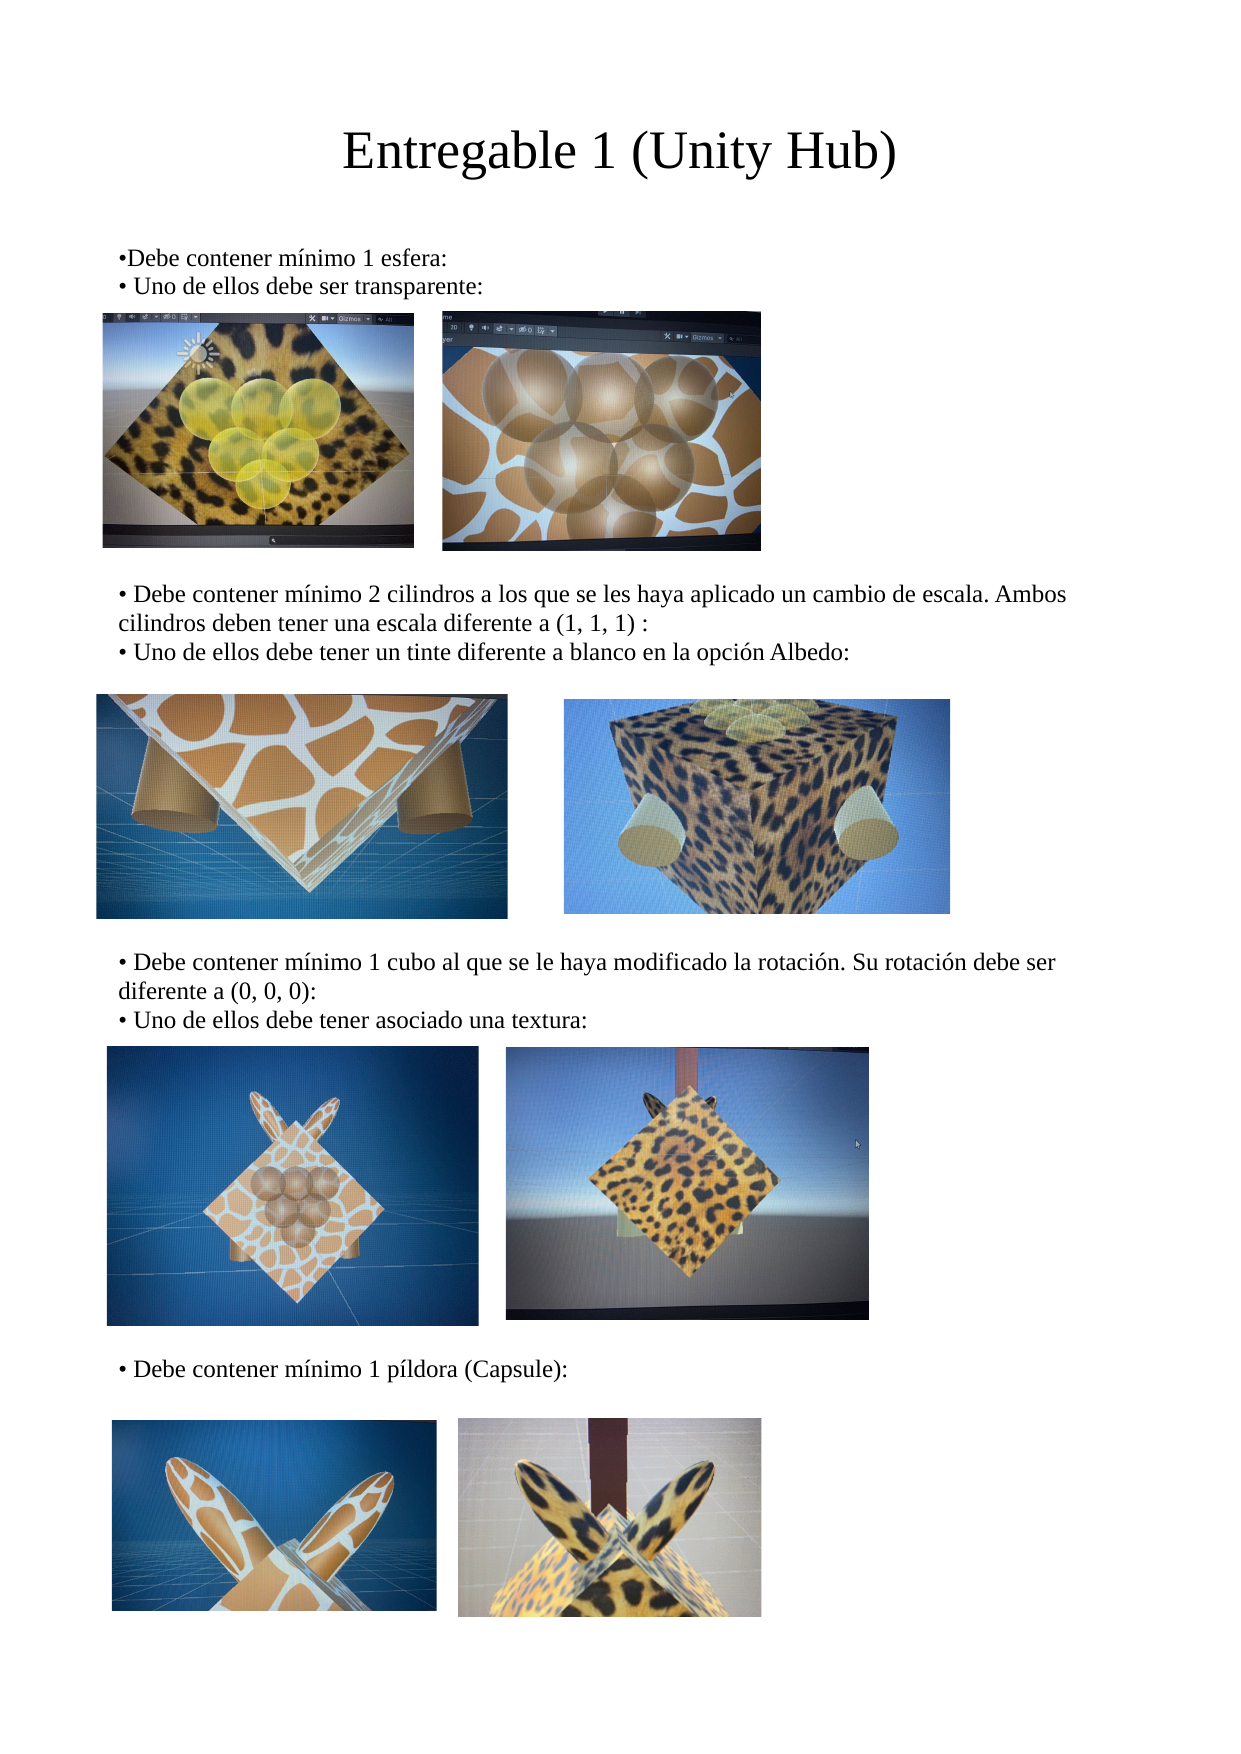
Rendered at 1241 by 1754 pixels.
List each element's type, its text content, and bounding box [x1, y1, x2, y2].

text • Uno de ellos debe ser transparente: [118, 271, 1122, 300]
text Entregable 1 (Unity Hub) [118, 118, 1122, 180]
picture [458, 1418, 762, 1617]
text • Uno de ellos debe tener un tinte diferente a blanco en la opción Albedo: [118, 637, 1122, 666]
picture [106, 1046, 479, 1326]
picture [111, 1420, 437, 1611]
text • Uno de ellos debe tener asociado una textura: [118, 1005, 1122, 1034]
picture [505, 1047, 869, 1320]
picture [96, 694, 508, 919]
text • Debe contener mínimo 2 cilindros a los que se les haya aplicado un cambio de escala. Ambos cilindros deben tener una escala diferente a (1, 1, 1) : [118, 579, 1122, 637]
text • Debe contener mínimo 1 píldora (Capsule): [118, 1354, 1122, 1383]
text • Debe contener mínimo 1 cubo al que se le haya modificado la rotación. Su rotación debe ser diferente a (0, 0, 0): [118, 947, 1122, 1005]
text •Debe contener mínimo 1 esfera: [118, 243, 1122, 271]
picture [563, 699, 951, 914]
picture [102, 313, 414, 548]
picture [442, 311, 761, 551]
